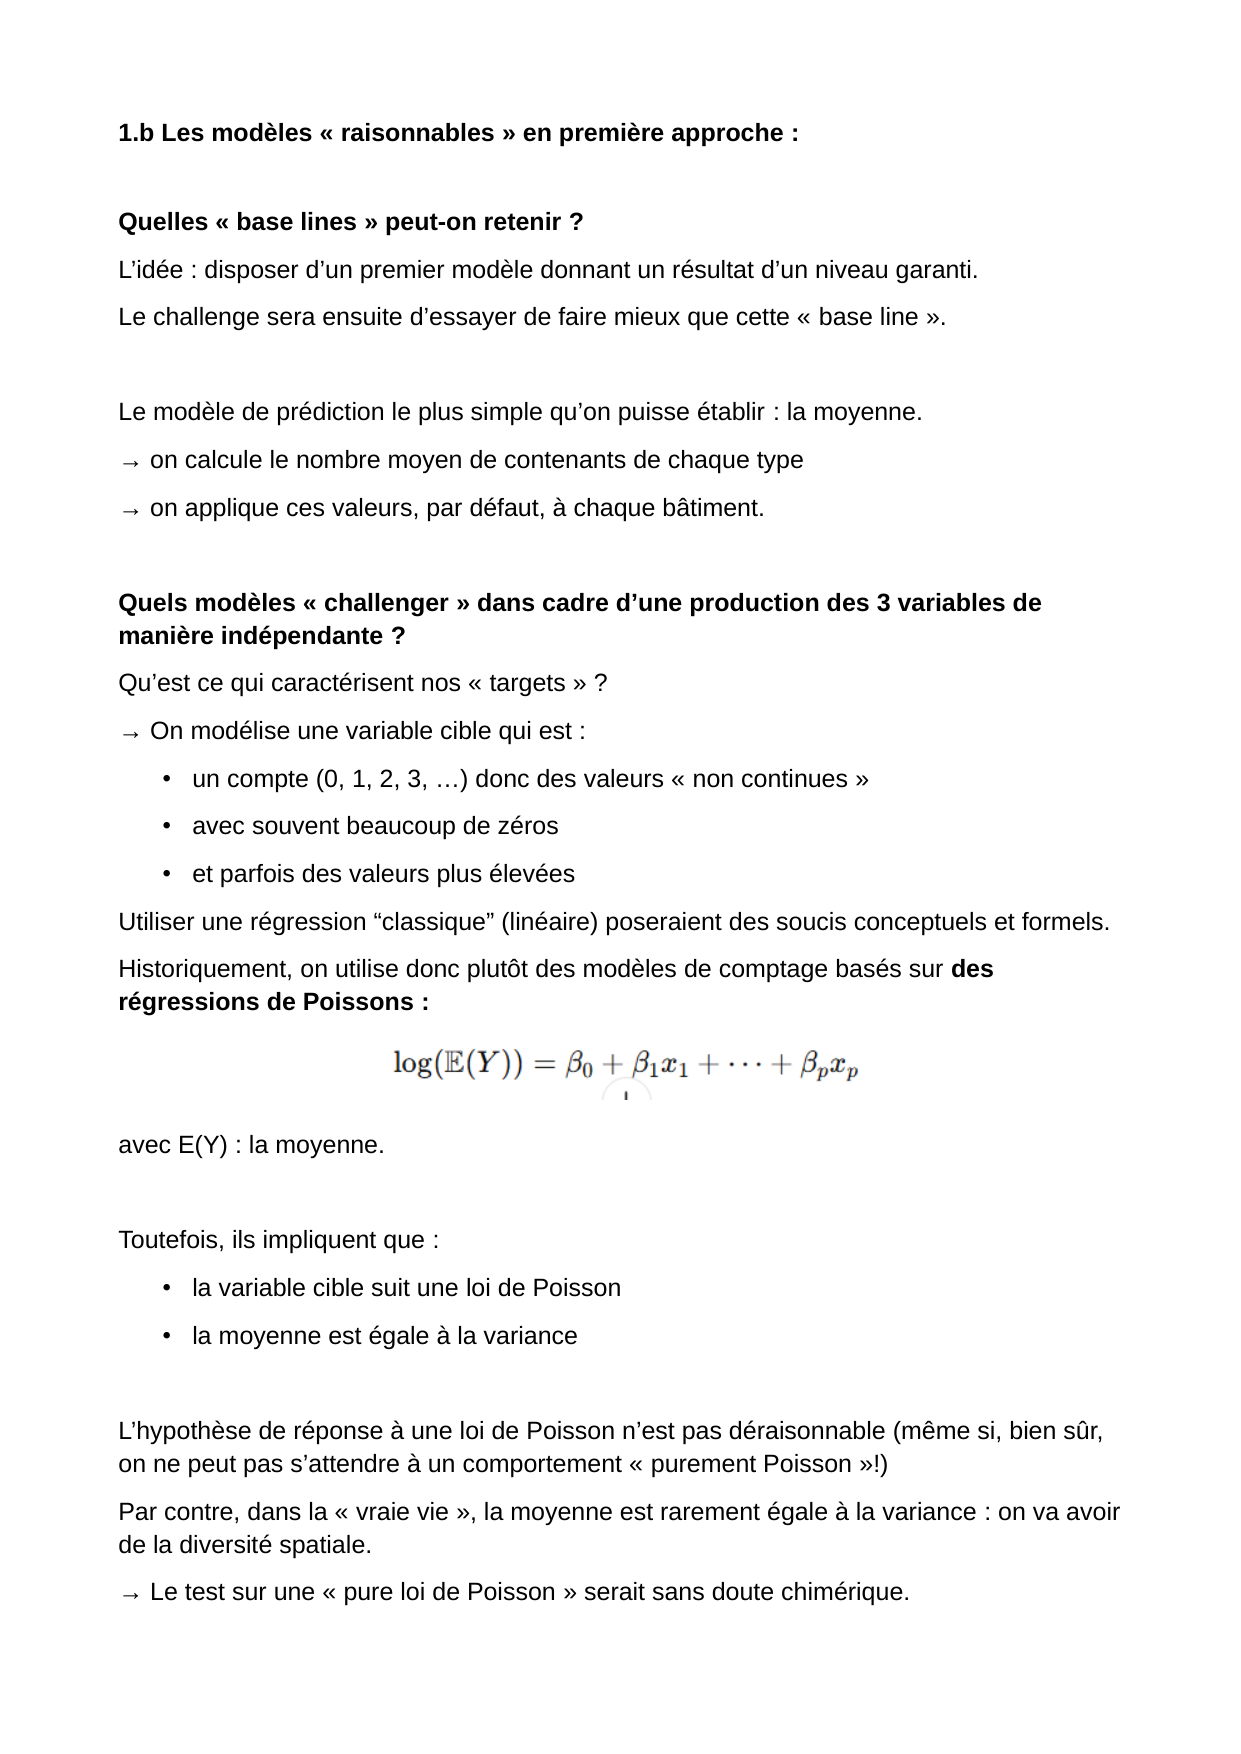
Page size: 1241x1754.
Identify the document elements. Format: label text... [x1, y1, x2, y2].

text L’idée : disposer d’un premier modèle donnant un résultat d’un niveau garanti. [118, 254, 1122, 283]
list la moyenne est égale à la variance [162, 1321, 1122, 1349]
text Toutefois, ils impliquent que : [118, 1225, 1122, 1254]
list avec souvent beaucoup de zéros [162, 811, 1122, 840]
subtitle 1.b Les modèles « raisonnables » en première approche : [118, 118, 1122, 147]
list la variable cible suit une loi de Poisson [162, 1273, 1122, 1302]
list un compte (0, 1, 2, 3, …) donc des valeurs « non continues » [162, 764, 1122, 792]
text Utiliser une régression “classique” (linéaire) poseraient des soucis conceptuels et formels. [118, 907, 1122, 936]
text Le modèle de prédiction le plus simple qu’on puisse établir : la moyenne. [118, 397, 1122, 426]
text L’hypothèse de réponse à une loi de Poisson n’est pas déraisonnable (même si, bien sûr, on ne peut pas s’attendre à un comportement « purement Poisson »!) [118, 1416, 1122, 1478]
text Par contre, dans la « vraie vie », la moyenne est rarement égale à la variance : on va avoir de la diversité spatiale. [118, 1497, 1122, 1558]
text Qu’est ce qui caractérisent nos « targets » ? [118, 668, 1122, 697]
text Quelles « base lines » peut-on retenir ? [118, 207, 1122, 236]
picture [367, 1035, 874, 1100]
text → on calcule le nombre moyen de contenants de chaque type [118, 445, 1122, 474]
text Historiquement, on utilise donc plutôt des modèles de comptage basés sur des régressions de Poissons : [118, 954, 1122, 1016]
text → On modélise une variable cible qui est : [118, 716, 1122, 745]
text Quels modèles « challenger » dans cadre d’une production des 3 variables de manière indépendante ? [118, 588, 1122, 649]
list et parfois des valeurs plus élevées [162, 859, 1122, 888]
text → Le test sur une « pure loi de Poisson » serait sans doute chimérique. [118, 1577, 1122, 1606]
text → on applique ces valeurs, par défaut, à chaque bâtiment. [118, 493, 1122, 521]
text avec E(Y) : la moyenne. [118, 1130, 1122, 1159]
text Le challenge sera ensuite d’essayer de faire mieux que cette « base line ». [118, 302, 1122, 331]
